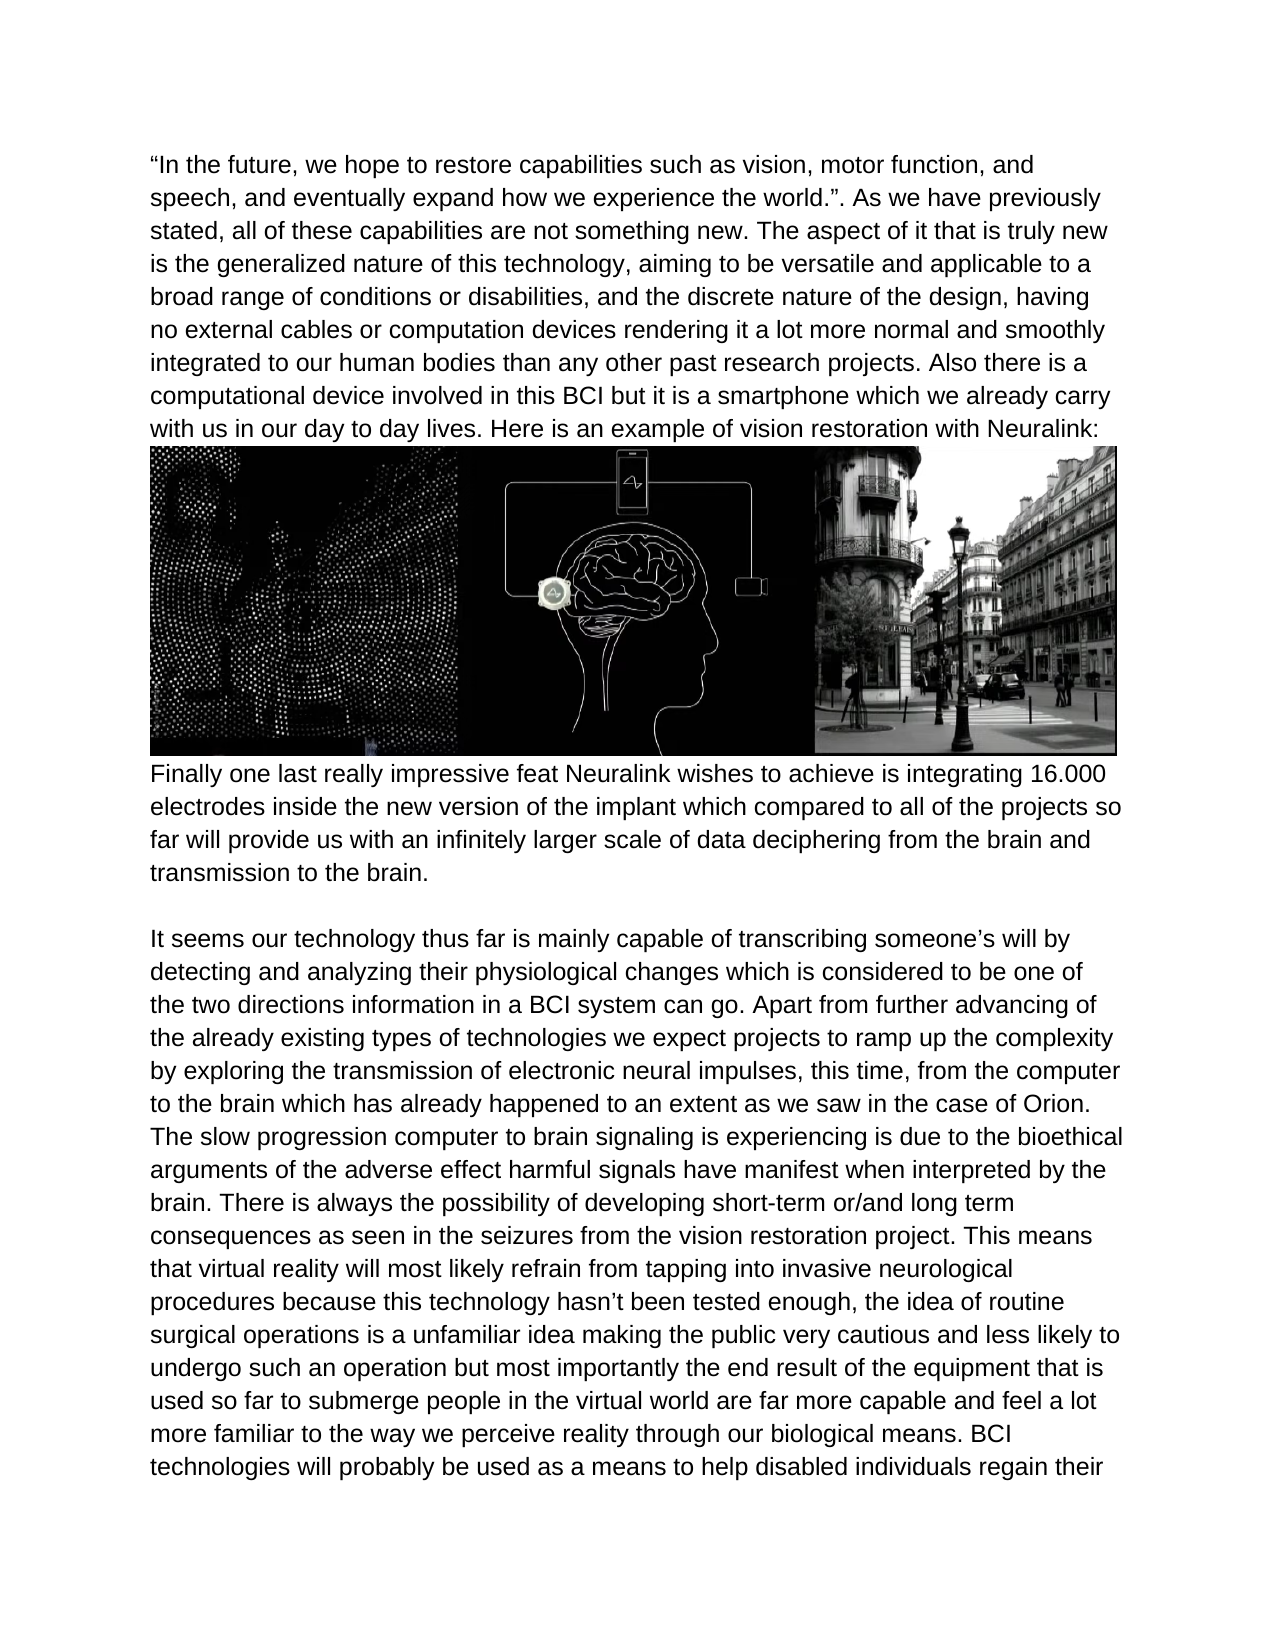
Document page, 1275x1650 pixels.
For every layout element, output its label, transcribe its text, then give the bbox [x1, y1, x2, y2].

text Finally one last really impressive feat Neuralink wishes to achieve is integrating 16.000 electrodes inside the new version of the implant which compared to all of the projects so far will provide us with an infinitely larger scale of data deciphering from the brain and transmission to the brain. [150, 759, 1125, 887]
picture [150, 446, 1107, 756]
text It seems our technology thus far is mainly capable of transcribing someone’s will by detecting and analyzing their physiological changes which is considered to be one of the two directions information in a BCI system can go. Apart from further advancing of the already existing types of technologies we expect projects to ramp up the complexity by exploring the transmission of electronic neural impulses, this time, from the computer to the brain which has already happened to an extent as we saw in the case of Orion. The slow progression computer to brain signaling is experiencing is due to the bioethical arguments of the adverse effect harmful signals have manifest when interpreted by the brain. There is always the possibility of developing short-term or/and long term consequences as seen in the seizures from the vision restoration project. This means that virtual reality will most likely refrain from tapping into invasive neurological procedures because this technology hasn’t been tested enough, the idea of routine surgical operations is a unfamiliar idea making the public very cautious and less likely to undergo such an operation but most importantly the end result of the equipment that is used so far to submerge people in the virtual world are far more capable and feel a lot more familiar to the way we perceive reality through our biological means. BCI technologies will probably be used as a means to help disabled individuals regain their [150, 924, 1125, 1481]
text “In the future, we hope to restore capabilities such as vision, motor function, and speech, and eventually expand how we experience the world.”. As we have previously stated, all of these capabilities are not something new. The aspect of it that is truly new is the generalized nature of this technology, aiming to be versatile and applicable to a broad range of conditions or disabilities, and the discrete nature of the design, having no external cables or computation devices rendering it a lot more normal and smoothly integrated to our human bodies than any other past research projects. Also there is a computational device involved in this BCI but it is a smartphone which we already carry with us in our day to day lives. Here is an example of vision restoration with Neuralink: [150, 150, 1125, 755]
